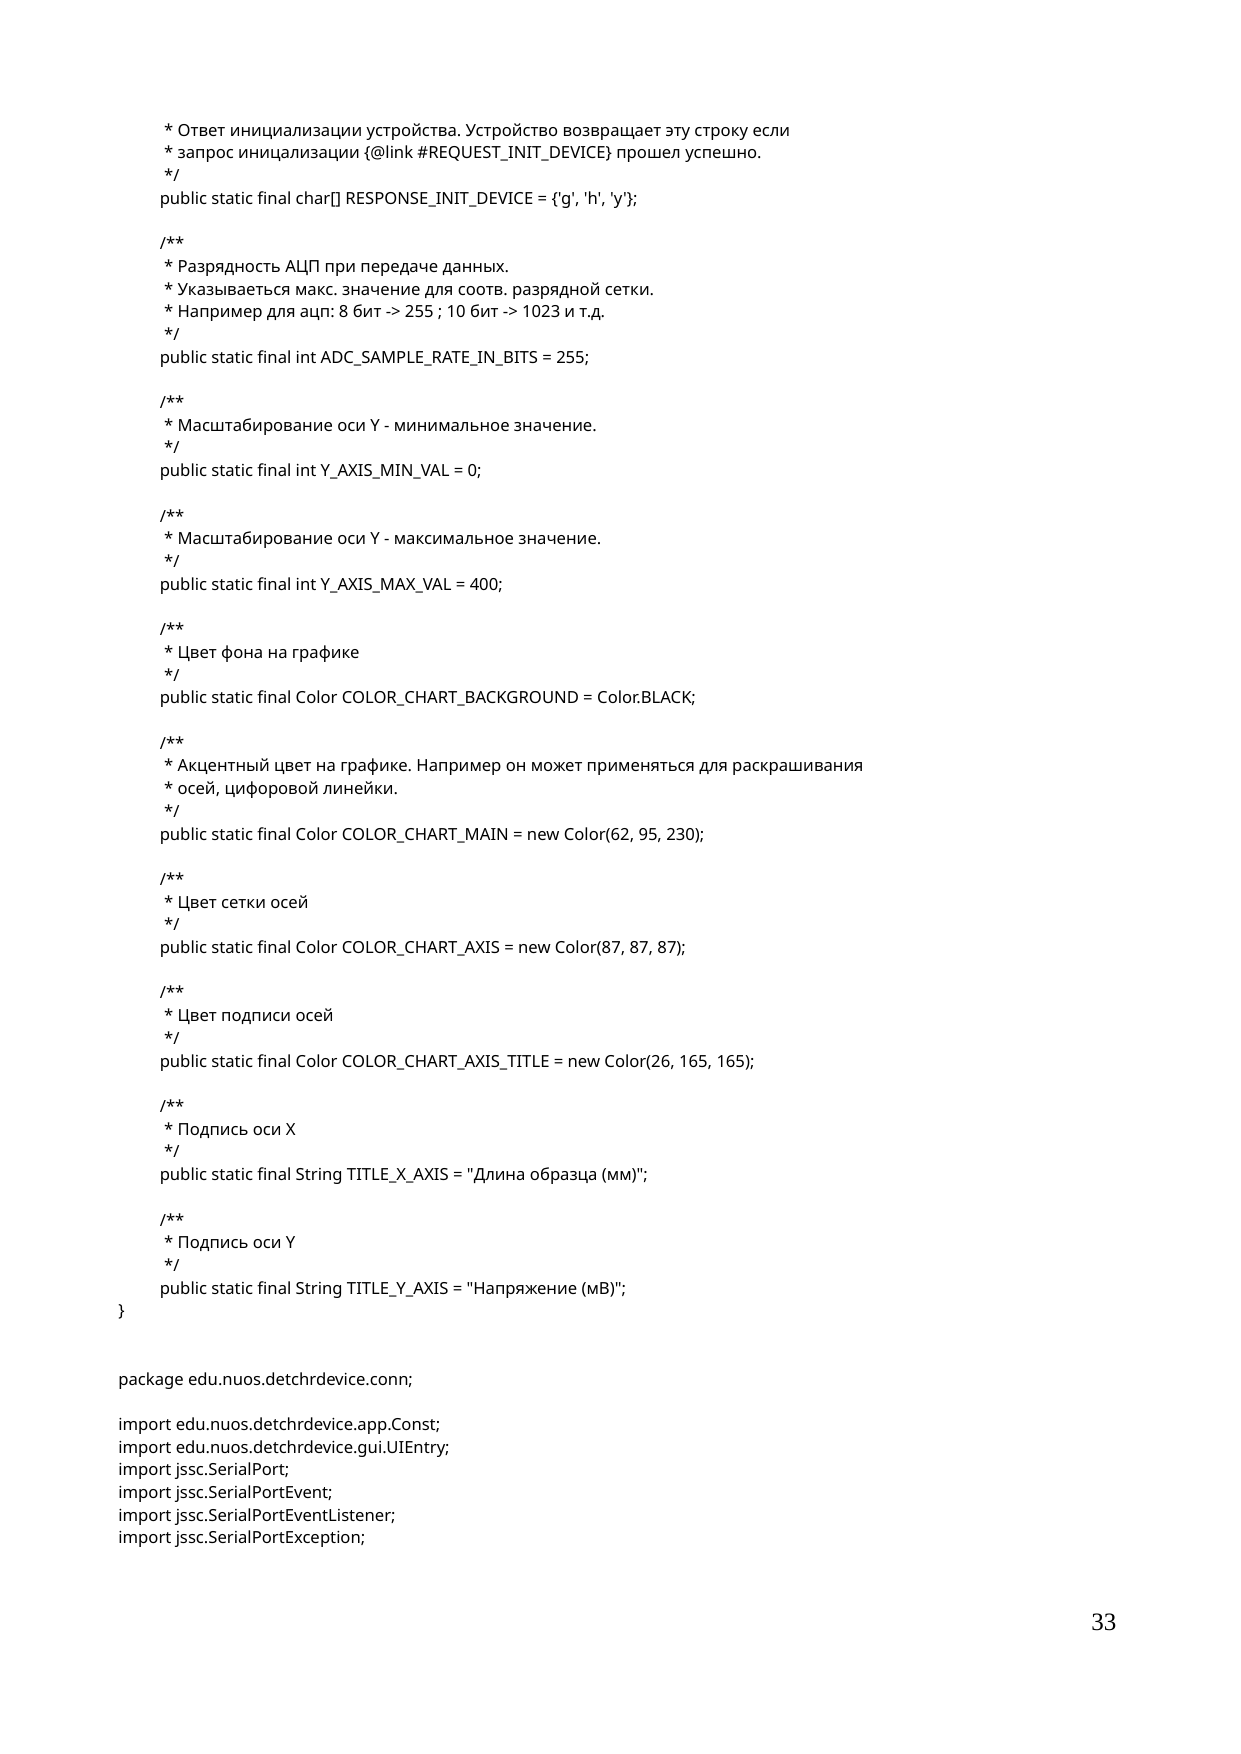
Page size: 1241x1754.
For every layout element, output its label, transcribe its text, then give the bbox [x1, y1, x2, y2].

text */ [118, 913, 1122, 936]
text public static final Color COLOR_CHART_AXIS = new Color(87, 87, 87); [118, 936, 1122, 958]
text */ [118, 799, 1122, 822]
text * Цвет сетки осей [118, 890, 1122, 913]
text /** [118, 1208, 1122, 1231]
text import jssc.SerialPortEventListener; [118, 1503, 1122, 1526]
text /** [118, 731, 1122, 754]
text /** [118, 391, 1122, 413]
text * Цвет подписи осей [118, 1004, 1122, 1026]
text public static final Color COLOR_CHART_BACKGROUND = Color.BLACK; [118, 686, 1122, 708]
text */ [118, 549, 1122, 572]
text * Подпись оси X [118, 1117, 1122, 1140]
text * Ответ инициализации устройства. Устройство возвращает эту строку если [118, 118, 1122, 141]
text * Масштабирование оси Y - максимальное значение. [118, 527, 1122, 549]
text */ [118, 436, 1122, 459]
text */ [118, 663, 1122, 686]
text * Разрядность АЦП при передаче данных. [118, 254, 1122, 277]
text /** [118, 504, 1122, 527]
text public static final String TITLE_Y_AXIS = "Напряжение (мВ)"; [118, 1276, 1122, 1299]
text import edu.nuos.detchrdevice.gui.UIEntry; [118, 1435, 1122, 1458]
text public static final char[] RESPONSE_INIT_DEVICE = {'g', 'h', 'y'}; [118, 186, 1122, 209]
text /** [118, 867, 1122, 890]
text * Подпись оси Y [118, 1231, 1122, 1253]
text public static final int Y_AXIS_MIN_VAL = 0; [118, 459, 1122, 481]
text } [118, 1299, 1122, 1322]
text /** [118, 232, 1122, 254]
text * запрос иницализации {@link #REQUEST_INIT_DEVICE} прошел успешно. [118, 141, 1122, 163]
text /** [118, 1094, 1122, 1117]
text * осей, цифоровой линейки. [118, 777, 1122, 799]
text public static final int ADC_SAMPLE_RATE_IN_BITS = 255; [118, 345, 1122, 368]
text import edu.nuos.detchrdevice.app.Const; [118, 1412, 1122, 1435]
text * Цвет фона на графике [118, 640, 1122, 663]
text /** [118, 618, 1122, 640]
text public static final Color COLOR_CHART_AXIS_TITLE = new Color(26, 165, 165); [118, 1049, 1122, 1072]
text */ [118, 163, 1122, 186]
text public static final String TITLE_X_AXIS = "Длина образца (мм)"; [118, 1163, 1122, 1185]
text import jssc.SerialPortEvent; [118, 1481, 1122, 1503]
text public static final int Y_AXIS_MAX_VAL = 400; [118, 572, 1122, 595]
text */ [118, 1140, 1122, 1163]
text public static final Color COLOR_CHART_MAIN = new Color(62, 95, 230); [118, 822, 1122, 845]
text * Указываеться макс. значение для соотв. разрядной сетки. [118, 277, 1122, 300]
text package edu.nuos.detchrdevice.conn; [118, 1367, 1122, 1390]
text * Масштабирование оси Y - минимальное значение. [118, 413, 1122, 436]
text */ [118, 1253, 1122, 1276]
text import jssc.SerialPortException; [118, 1526, 1122, 1549]
text * Например для ацп: 8 бит -> 255 ; 10 бит -> 1023 и т.д. [118, 300, 1122, 322]
text import jssc.SerialPort; [118, 1458, 1122, 1481]
text * Акцентный цвет на графике. Например он может применяться для раскрашивания [118, 754, 1122, 777]
text */ [118, 1026, 1122, 1049]
text /** [118, 981, 1122, 1004]
text */ [118, 322, 1122, 345]
